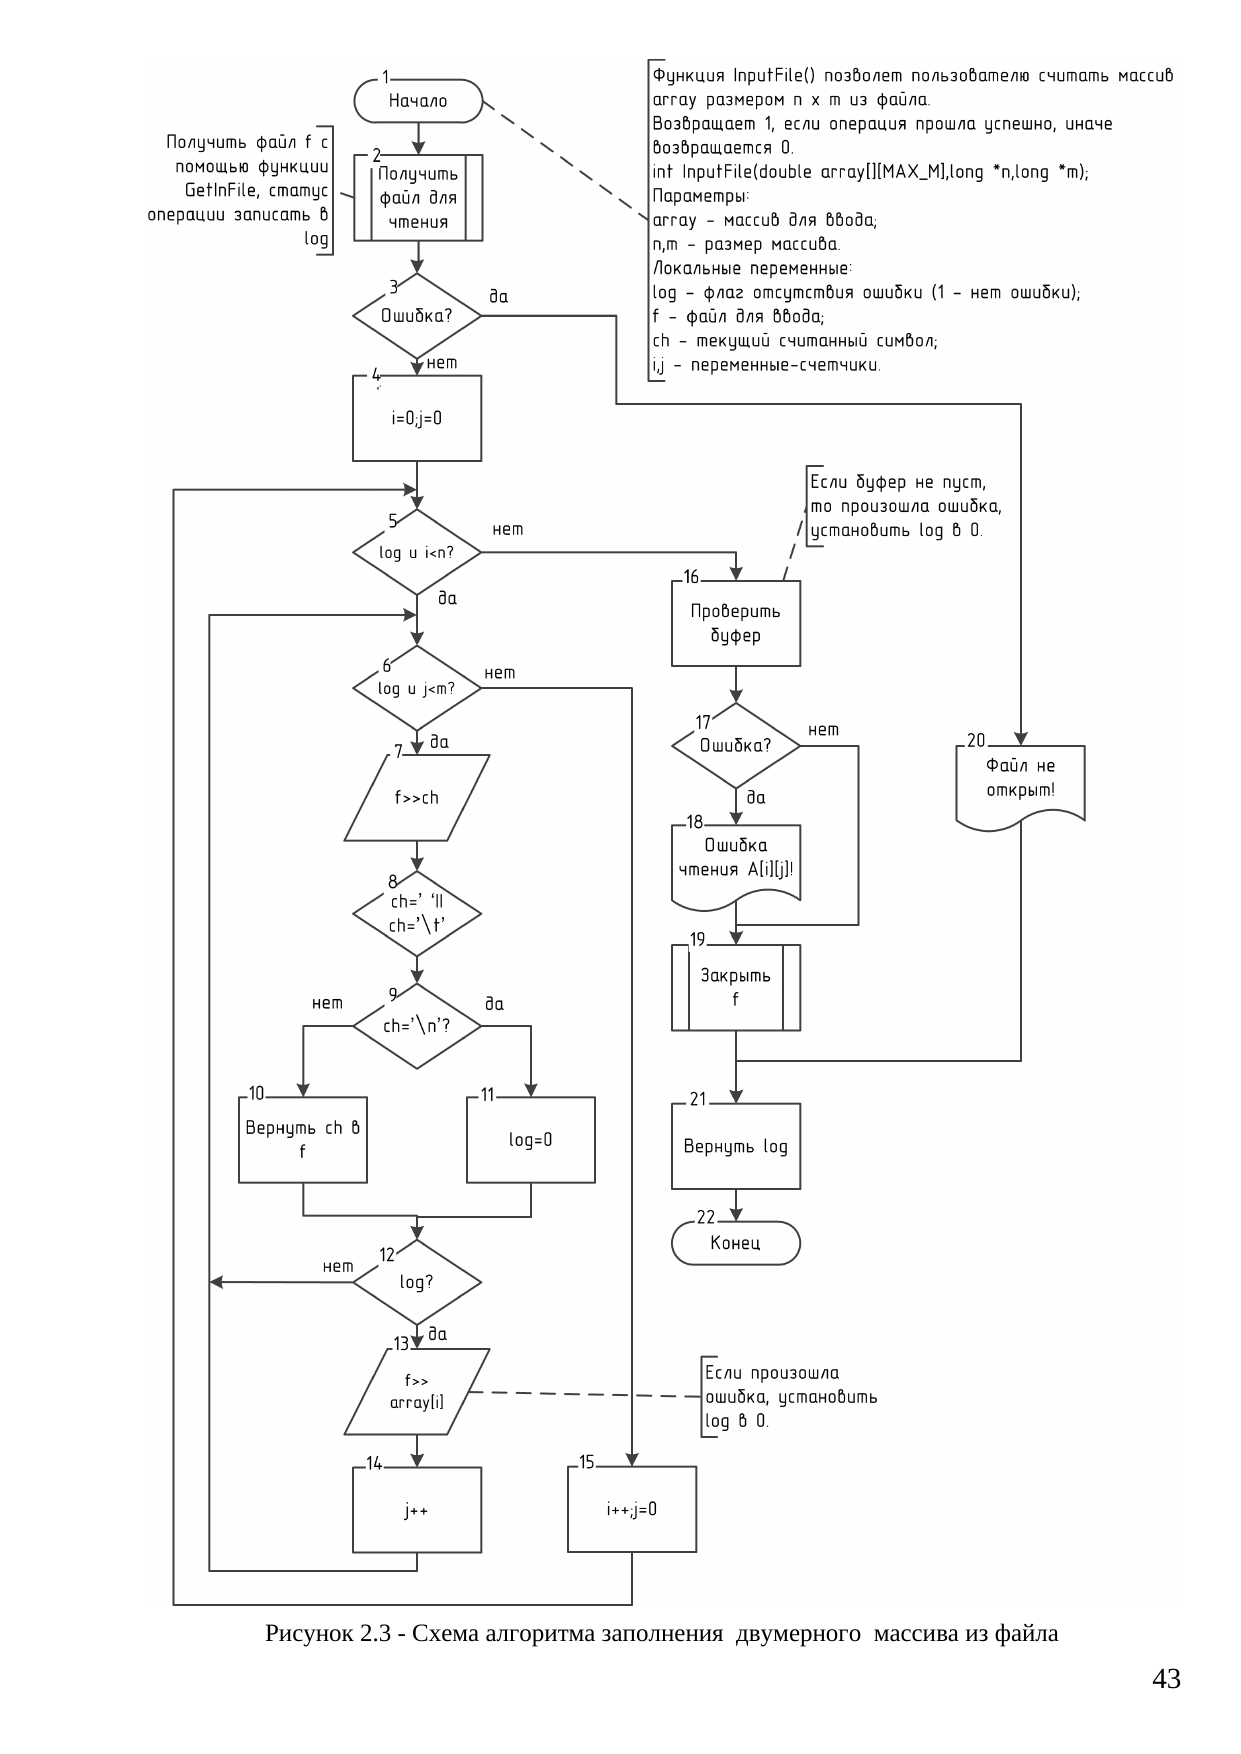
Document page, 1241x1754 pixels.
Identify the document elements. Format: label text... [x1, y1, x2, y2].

text Рисунок 2.3 - Схема алгоритма заполнения двумерного массива из файла [149, 1618, 1175, 1647]
picture [147, 59, 1182, 1606]
